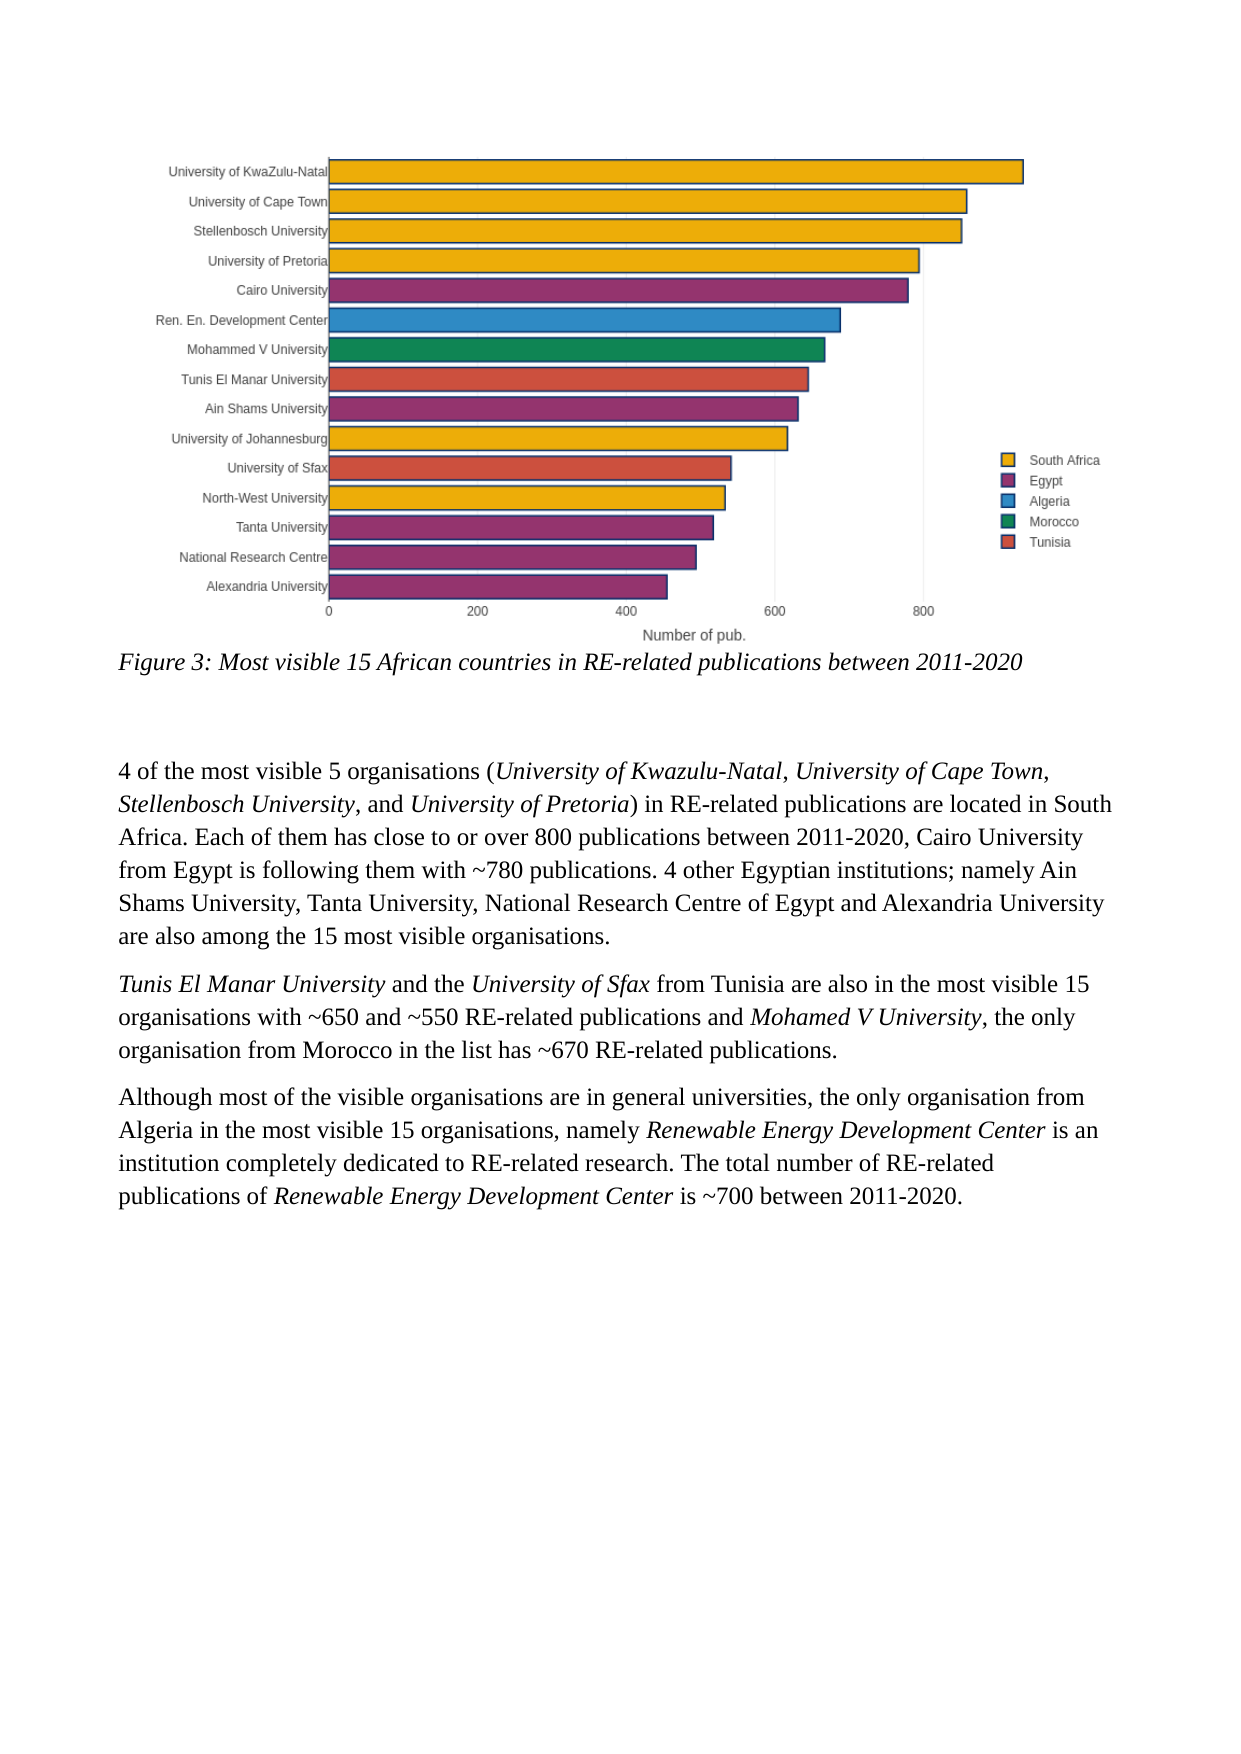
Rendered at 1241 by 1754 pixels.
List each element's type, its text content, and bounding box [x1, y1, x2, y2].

text Tunis El Manar University and the University of Sfax from Tunisia are also in the most visible 15 organisations with ~650 and ~550 RE-related publications and Mohamed V University, the only organisation from Morocco in the list has ~670 RE-related publications. [118, 969, 1122, 1063]
picture [118, 130, 1123, 647]
text Although most of the visible organisations are in general universities, the only organisation from Algeria in the most visible 15 organisations, namely Renewable Energy Development Center is an institution completely dedicated to RE-related research. The total number of RE-related publications of Renewable Energy Development Center is ~700 between 2011-2020. [118, 1082, 1122, 1210]
text Figure 3: Most visible 15 African countries in RE-related publications between 2011-2020 [118, 647, 1122, 675]
text 4 of the most visible 5 organisations (University of Kwazulu-Natal, University of Cape Town, Stellenbosch University, and University of Pretoria) in RE-related publications are located in South Africa. Each of them has close to or over 800 publications between 2011-2020, Cairo University from Egypt is following them with ~780 publications. 4 other Egyptian institutions; namely Ain Shams University, Tanta University, National Research Centre of Egypt and Alexandria University are also among the 15 most visible organisations. [118, 756, 1122, 950]
